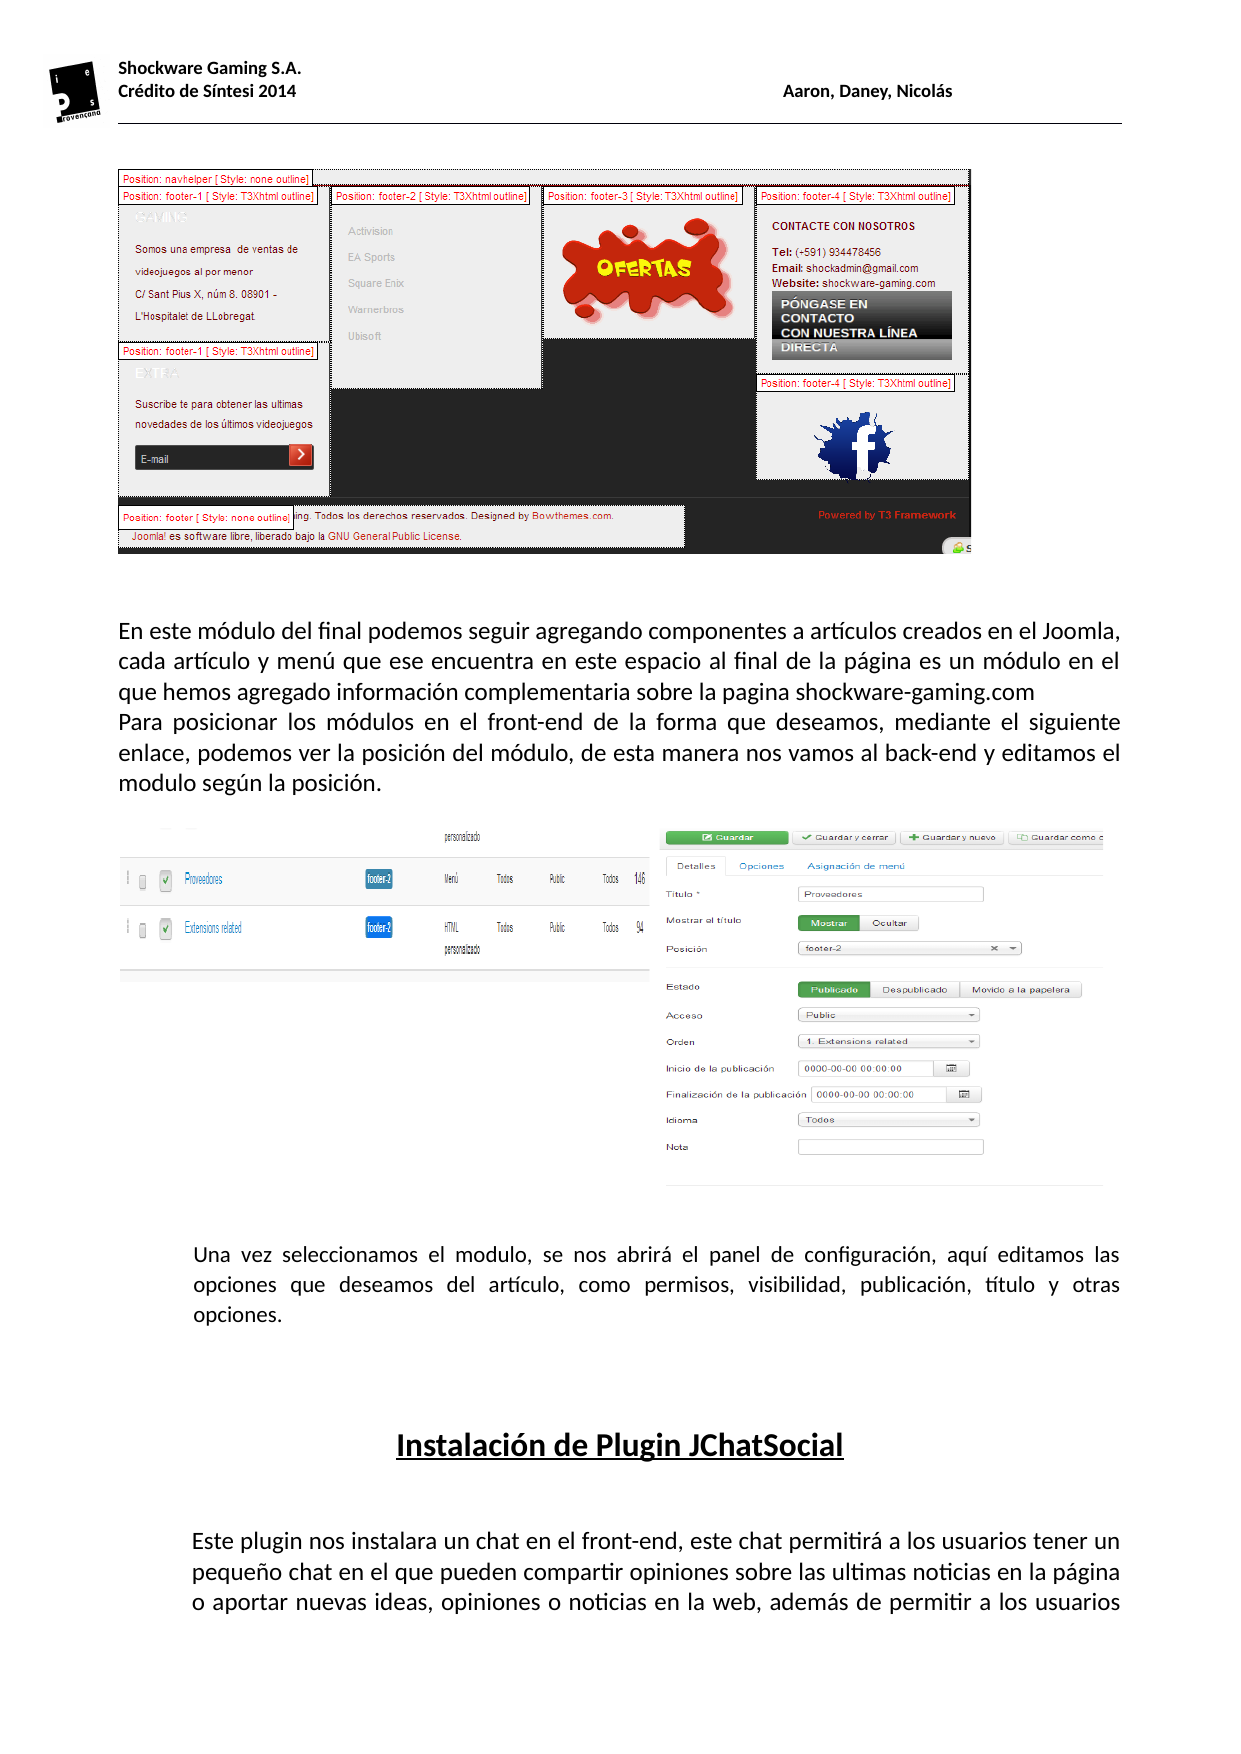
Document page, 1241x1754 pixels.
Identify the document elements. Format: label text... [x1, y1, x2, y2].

text Para posicionar los módulos en el front-end de la forma que deseamos, mediante el siguiente enlace, podemos ver la posición del módulo, de esta manera nos vamos al back-end y editamos el modulo según la posición. [118, 706, 1122, 798]
text Este plugin nos instalara un chat en el front-end, este chat permitirá a los usuarios tener un pequeño chat en el que pueden compartir opiniones sobre las ultimas noticias en la página o aportar nuevas ideas, opiniones o noticias en la web, además de permitir a los usuarios [192, 1525, 1122, 1617]
text En este módulo del final podemos seguir agregando componentes a artículos creados en el Joomla, cada artículo y menú que ese encuentra en este espacio al final de la página es un módulo en el que hemos agregado información complementaria sobre la pagina shockware-gaming.com [118, 615, 1122, 706]
subtitle Instalación de Plugin JChatSocial [118, 1423, 1122, 1464]
list Una vez seleccionamos el modulo, se nos abrirá el panel de configuración, aquí editamos las opciones que deseamos del artículo, como permisos, visibilidad, publicación, título y otras opciones. [193, 1240, 1122, 1328]
